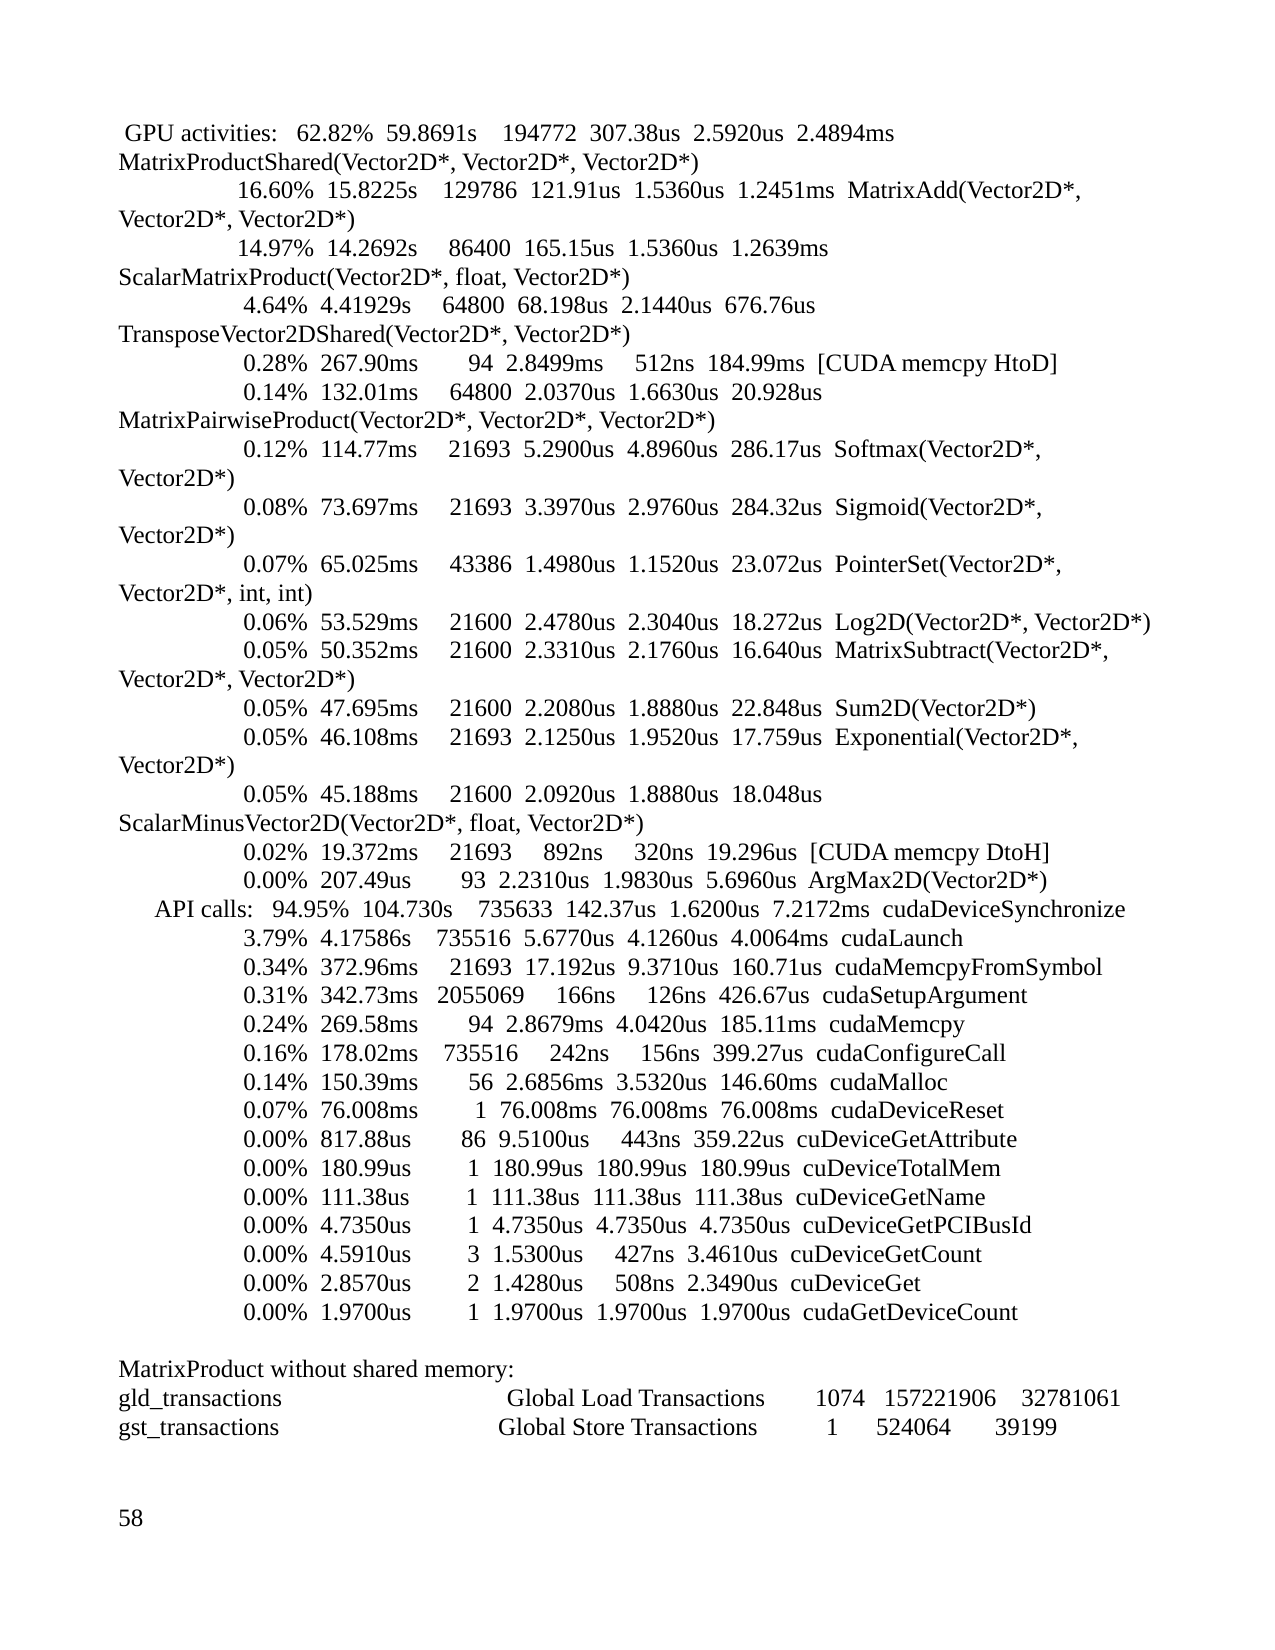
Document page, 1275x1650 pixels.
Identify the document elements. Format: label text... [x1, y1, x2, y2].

text 0.05% 46.108ms 21693 2.1250us 1.9520us 17.759us Exponential(Vector2D*, Vector2D*) [118, 722, 1157, 779]
text 0.00% 817.88us 86 9.5100us 443ns 359.22us cuDeviceGetAttribute [118, 1124, 1157, 1153]
text 16.60% 15.8225s 129786 121.91us 1.5360us 1.2451ms MatrixAdd(Vector2D*, Vector2D*, Vector2D*) [118, 176, 1157, 233]
text 0.00% 4.7350us 1 4.7350us 4.7350us 4.7350us cuDeviceGetPCIBusId [118, 1211, 1157, 1239]
text 0.07% 65.025ms 43386 1.4980us 1.1520us 23.072us PointerSet(Vector2D*, Vector2D*, int, int) [118, 549, 1157, 607]
text 0.00% 4.5910us 3 1.5300us 427ns 3.4610us cuDeviceGetCount [118, 1239, 1157, 1268]
text 0.00% 207.49us 93 2.2310us 1.9830us 5.6960us ArgMax2D(Vector2D*) [118, 866, 1157, 894]
text 0.24% 269.58ms 94 2.8679ms 4.0420us 185.11ms cudaMemcpy [118, 1009, 1157, 1038]
text 0.02% 19.372ms 21693 892ns 320ns 19.296us [CUDA memcpy DtoH] [118, 837, 1157, 866]
text 0.00% 2.8570us 2 1.4280us 508ns 2.3490us cuDeviceGet [118, 1268, 1157, 1297]
text 0.31% 342.73ms 2055069 166ns 126ns 426.67us cudaSetupArgument [118, 981, 1157, 1009]
text API calls: 94.95% 104.730s 735633 142.37us 1.6200us 7.2172ms cudaDeviceSynchronize [118, 894, 1157, 923]
text 0.16% 178.02ms 735516 242ns 156ns 399.27us cudaConfigureCall [118, 1038, 1157, 1067]
text 0.12% 114.77ms 21693 5.2900us 4.8960us 286.17us Softmax(Vector2D*, Vector2D*) [118, 434, 1157, 492]
text 0.14% 132.01ms 64800 2.0370us 1.6630us 20.928us MatrixPairwiseProduct(Vector2D*, Vector2D*, Vector2D*) [118, 377, 1157, 434]
text MatrixProduct without shared memory: [118, 1354, 1157, 1383]
text gld_transactions Global Load Transactions 1074 157221906 32781061 [118, 1383, 1157, 1412]
text 0.05% 50.352ms 21600 2.3310us 2.1760us 16.640us MatrixSubtract(Vector2D*, Vector2D*, Vector2D*) [118, 636, 1157, 693]
text 0.14% 150.39ms 56 2.6856ms 3.5320us 146.60ms cudaMalloc [118, 1067, 1157, 1096]
text 0.00% 180.99us 1 180.99us 180.99us 180.99us cuDeviceTotalMem [118, 1153, 1157, 1182]
text 4.64% 4.41929s 64800 68.198us 2.1440us 676.76us TransposeVector2DShared(Vector2D*, Vector2D*) [118, 291, 1157, 348]
text 0.07% 76.008ms 1 76.008ms 76.008ms 76.008ms cudaDeviceReset [118, 1096, 1157, 1124]
text 3.79% 4.17586s 735516 5.6770us 4.1260us 4.0064ms cudaLaunch [118, 923, 1157, 952]
text gst_transactions Global Store Transactions 1 524064 39199 [118, 1412, 1157, 1441]
text 0.00% 1.9700us 1 1.9700us 1.9700us 1.9700us cudaGetDeviceCount [118, 1297, 1157, 1326]
text 0.05% 47.695ms 21600 2.2080us 1.8880us 22.848us Sum2D(Vector2D*) [118, 693, 1157, 722]
text 0.28% 267.90ms 94 2.8499ms 512ns 184.99ms [CUDA memcpy HtoD] [118, 348, 1157, 377]
text GPU activities: 62.82% 59.8691s 194772 307.38us 2.5920us 2.4894ms MatrixProductShared(Vector2D*, Vector2D*, Vector2D*) [118, 118, 1157, 176]
text 0.00% 111.38us 1 111.38us 111.38us 111.38us cuDeviceGetName [118, 1182, 1157, 1211]
text 14.97% 14.2692s 86400 165.15us 1.5360us 1.2639ms ScalarMatrixProduct(Vector2D*, float, Vector2D*) [118, 233, 1157, 291]
text 0.06% 53.529ms 21600 2.4780us 2.3040us 18.272us Log2D(Vector2D*, Vector2D*) [118, 607, 1157, 636]
text 0.34% 372.96ms 21693 17.192us 9.3710us 160.71us cudaMemcpyFromSymbol [118, 952, 1157, 981]
text 0.05% 45.188ms 21600 2.0920us 1.8880us 18.048us ScalarMinusVector2D(Vector2D*, float, Vector2D*) [118, 779, 1157, 837]
text 0.08% 73.697ms 21693 3.3970us 2.9760us 284.32us Sigmoid(Vector2D*, Vector2D*) [118, 492, 1157, 549]
